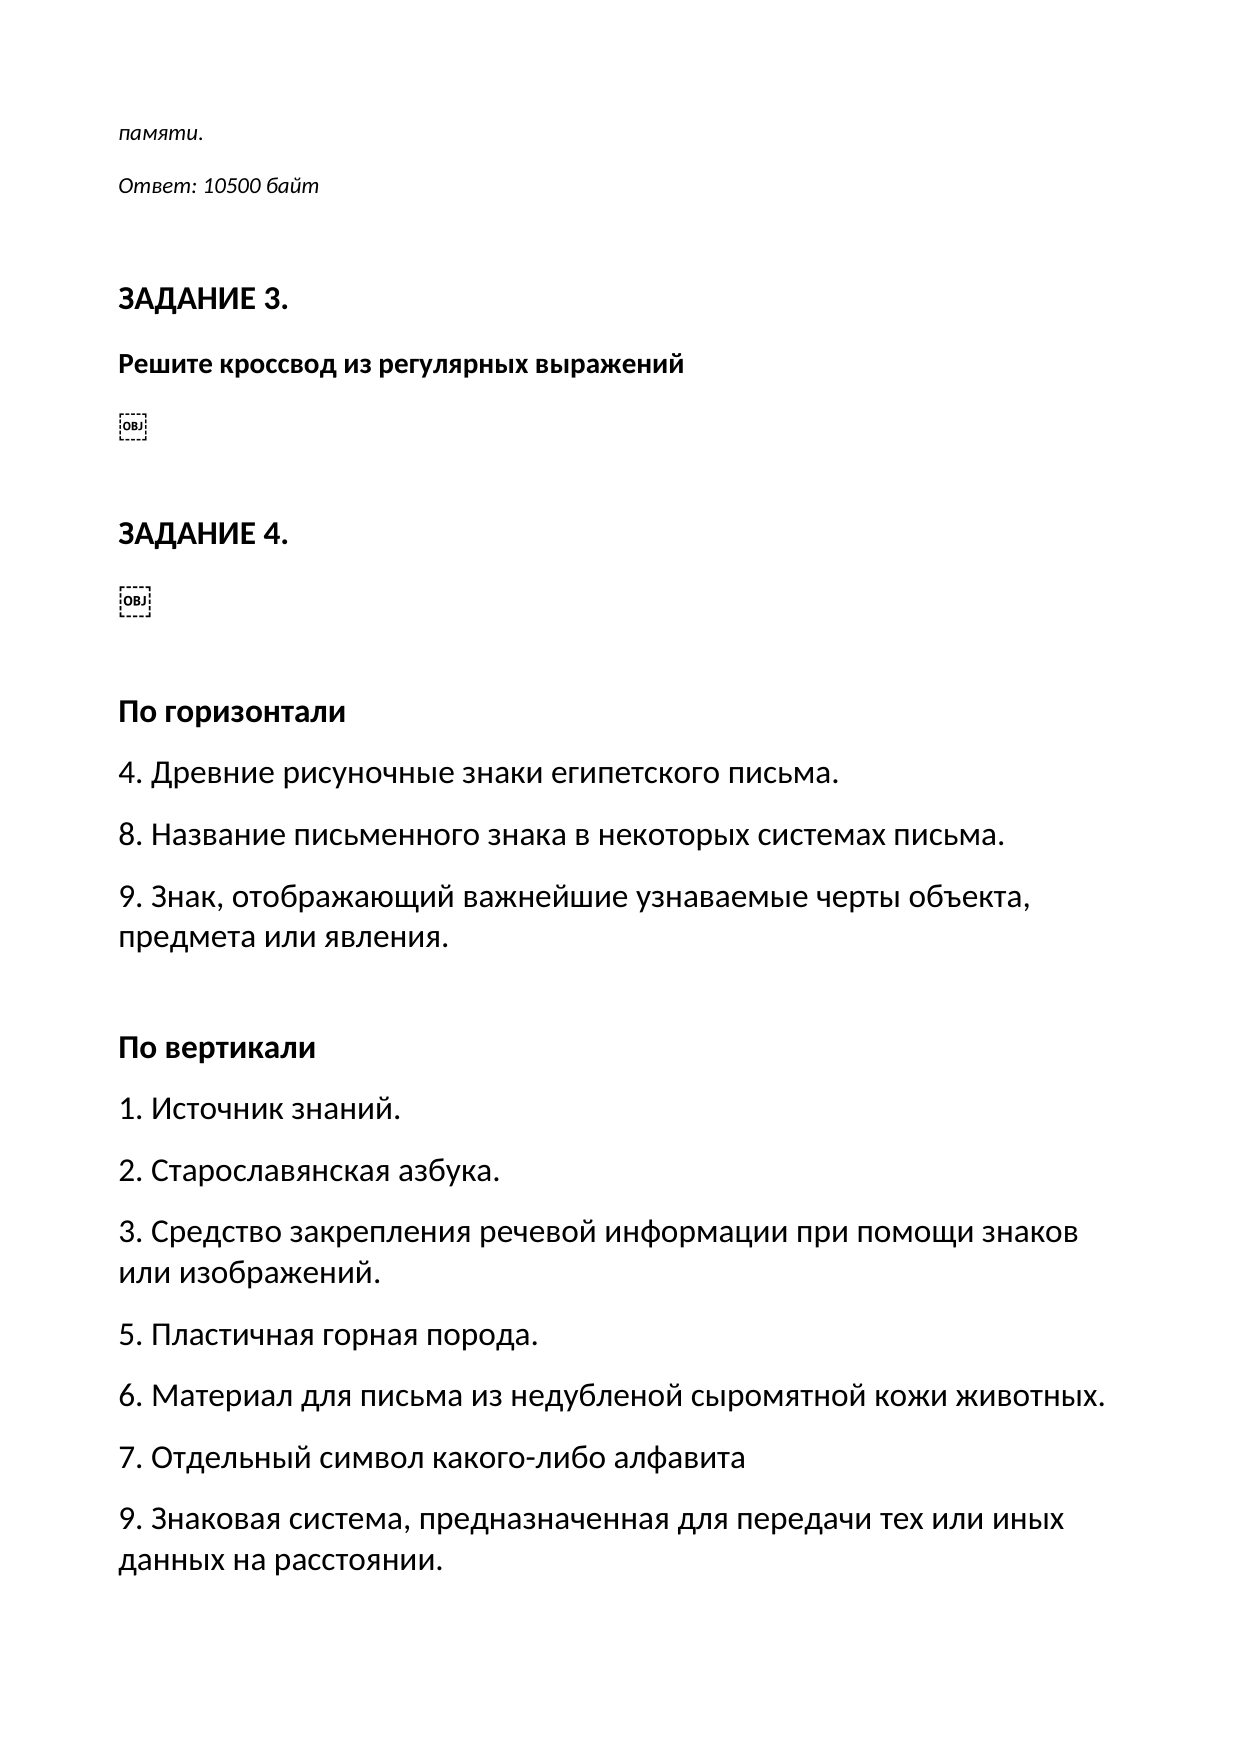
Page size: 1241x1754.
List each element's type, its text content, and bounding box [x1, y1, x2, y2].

text ЗАДАНИЕ 4. [118, 512, 1122, 553]
text 1. Источник знаний. [118, 1087, 1122, 1128]
text Решите кроссвод из регулярных выражений [118, 345, 1122, 380]
text 2. Старославянская азбука. [118, 1149, 1122, 1189]
text 6. Материал для письма из недубленой сыромятной кожи животных. [118, 1374, 1122, 1415]
text 9. Знак, отображающий важнейшие узнаваемые черты объекта, предмета или явления. [118, 874, 1122, 956]
text 7. Отдельный символ какого-либо алфавита [118, 1436, 1122, 1477]
text 3. Средство закрепления речевой информации при помощи знаков или изображений. [118, 1210, 1122, 1292]
text памяти. [118, 118, 1122, 146]
text По горизонтали [118, 690, 1122, 731]
text Ответ: 10500 байт [118, 171, 1122, 199]
text 4. Древние рисуночные знаки египетского письма. [118, 751, 1122, 792]
text 9. Знаковая система, предназначенная для передачи тех или иных данных на расстоянии. [118, 1497, 1122, 1579]
text ￼ [118, 407, 1122, 442]
text По вертикали [118, 1026, 1122, 1066]
text ЗАДАНИЕ 3. [118, 277, 1122, 318]
text ￼ [118, 579, 1122, 620]
text 8. Название письменного знака в некоторых системах письма. [118, 813, 1122, 854]
text 5. Пластичная горная порода. [118, 1313, 1122, 1353]
